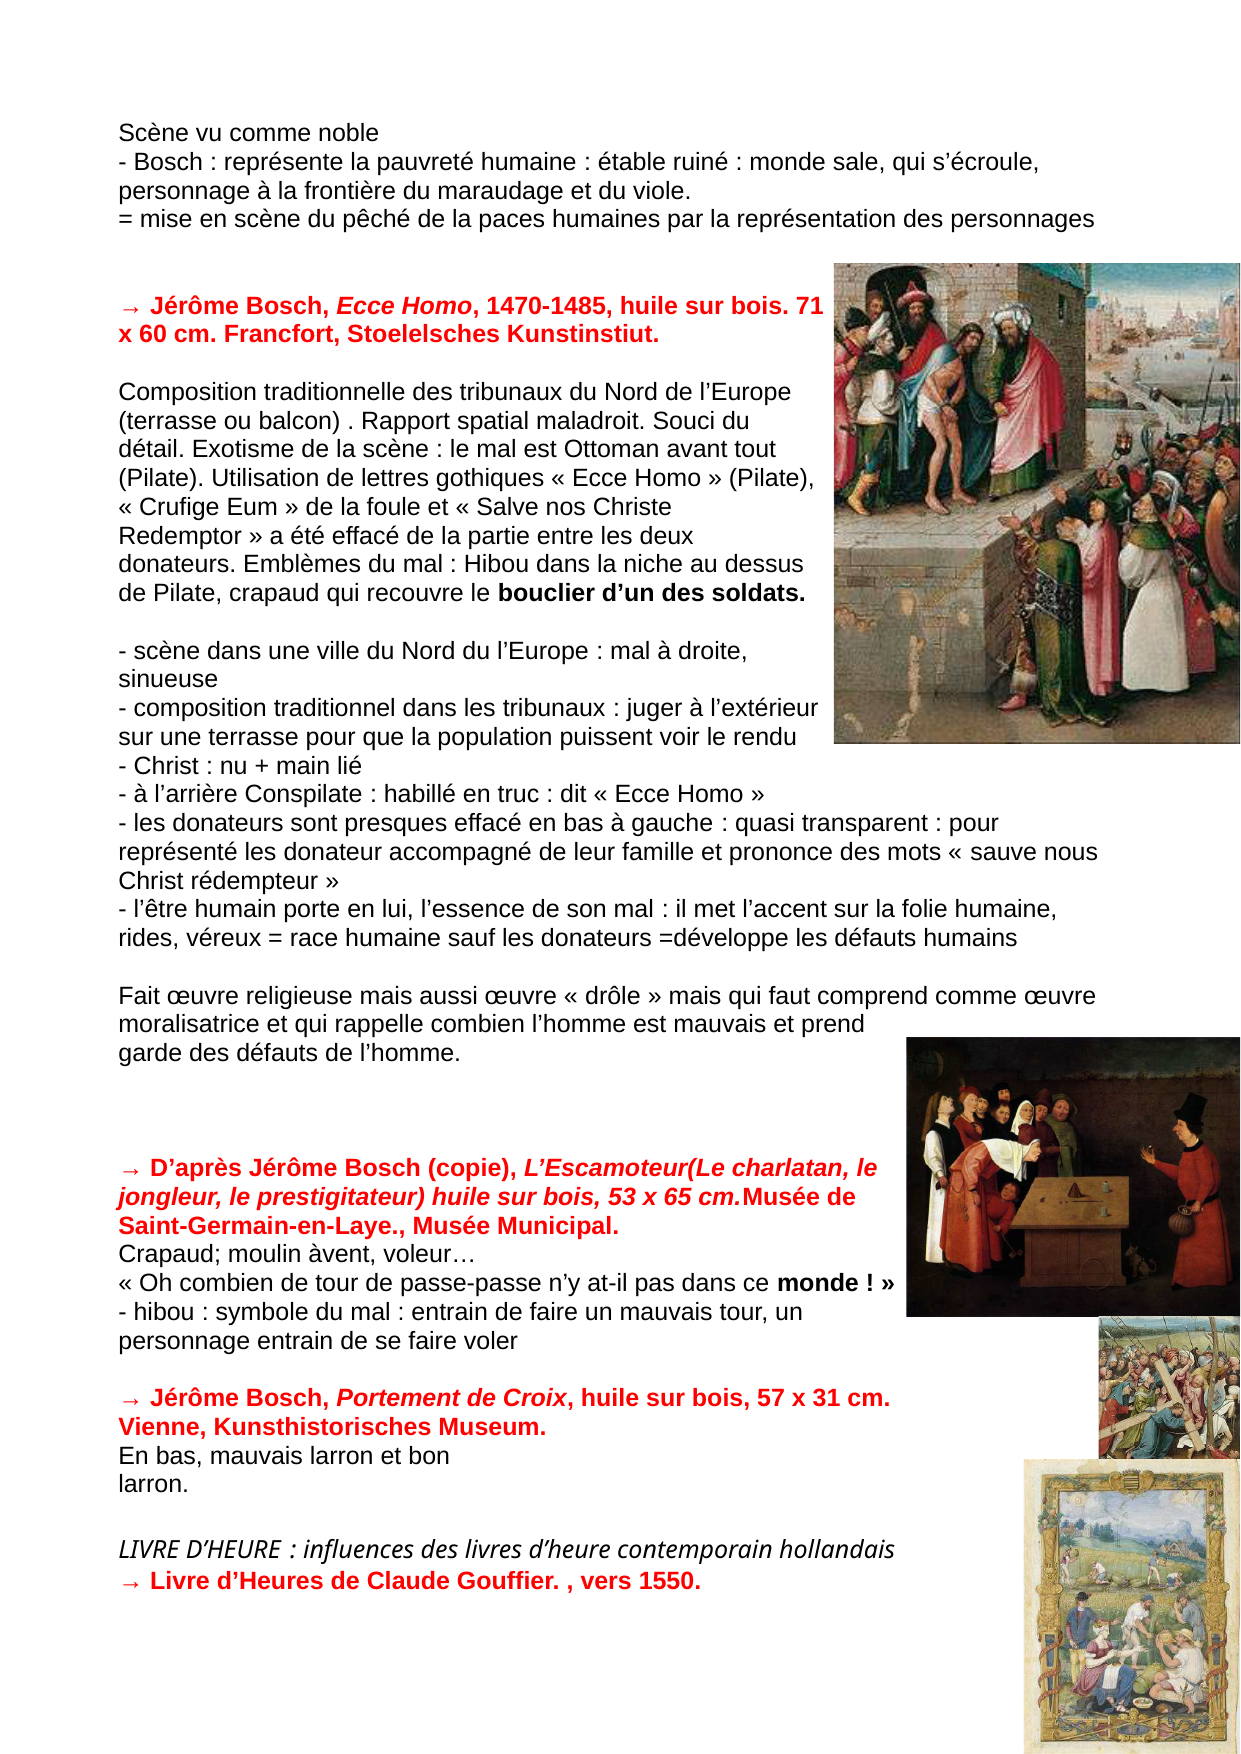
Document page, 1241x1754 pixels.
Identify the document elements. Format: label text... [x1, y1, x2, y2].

text « Oh combien de tour de passe-passe n’y at-il pas dans ce monde ! » [118, 1268, 906, 1297]
text - l’être humain porte en lui, l’essence de son mal : il met l’accent sur la folie humaine, rides, véreux = race humaine sauf les donateurs =développe les défauts humains [118, 894, 1122, 952]
picture [833, 263, 1241, 744]
text → D’après Jérôme Bosch (copie), L’Escamoteur(Le charlatan, le [118, 1153, 906, 1182]
text larron. [118, 1469, 1023, 1498]
text « Crufige Eum » de la foule et « Salve nos Christe [118, 492, 833, 521]
text donateurs. Emblèmes du mal : Hibou dans la niche au dessus de Pilate, crapaud qui recouvre le bouclier d’un des soldats. [118, 549, 833, 607]
text - à l’arrière Conspilate : habillé en truc : dit « Ecce Homo » [118, 779, 1122, 808]
text → Jérôme Bosch, Portement de Croix, huile sur bois, 57 x 31 cm. [118, 1383, 1098, 1412]
text détail. Exotisme de la scène : le mal est Ottoman avant tout [118, 434, 833, 463]
text - Bosch : représente la pauvreté humaine : étable ruiné : monde sale, qui s’écroule, personnage à la frontière du maraudage et du viole. [118, 147, 1122, 204]
text LIVRE D’HEURE : influences des livres d’heure contemporain hollandais [118, 1532, 1023, 1566]
text - hibou : symbole du mal : entrain de faire un mauvais tour, un personnage entrain de se faire voler [118, 1297, 1098, 1354]
text - Christ : nu + main lié [118, 751, 1122, 779]
text En bas, mauvais larron et bon [118, 1441, 1098, 1469]
picture [906, 1037, 1241, 1754]
text Composition traditionnelle des tribunaux du Nord de l’Europe [118, 377, 833, 406]
text - composition traditionnel dans les tribunaux : juger à l’extérieur sur une terrasse pour que la population puissent voir le rendu [118, 693, 1122, 751]
text - les donateurs sont presques effacé en bas à gauche : quasi transparent : pour représenté les donateur accompagné de leur famille et prononce des mots « sauve nous Christ rédempteur » [118, 808, 1122, 894]
text - scène dans une ville du Nord du l’Europe : mal à droite, sinueuse [118, 636, 833, 693]
text Crapaud; moulin àvent, voleur… [118, 1239, 906, 1268]
text = mise en scène du pêché de la paces humaines par la représentation des personnages [118, 204, 1122, 233]
text jongleur, le prestigitateur) huile sur bois, 53 x 65 cm.Musée de Saint-Germain-en-Laye., Musée Municipal. [118, 1182, 906, 1239]
text Vienne, Kunsthistorisches Museum. [118, 1412, 1098, 1441]
text → Jérôme Bosch, Ecce Homo, 1470-1485, huile sur bois. 71 x 60 cm. Francfort, Stoelelsches Kunstinstiut. [118, 291, 833, 348]
text (terrasse ou balcon) . Rapport spatial maladroit. Souci du [118, 406, 833, 434]
text Scène vu comme noble [118, 118, 1122, 147]
text (Pilate). Utilisation de lettres gothiques « Ecce Homo » (Pilate), [118, 463, 833, 492]
text Fait œuvre religieuse mais aussi œuvre « drôle » mais qui faut comprend comme œuvre moralisatrice et qui rappelle combien l’homme est mauvais et prend garde des défauts de l’homme. [118, 981, 1122, 1067]
text Redemptor » a été effacé de la partie entre les deux [118, 521, 833, 549]
text → Livre d’Heures de Claude Gouffier. , vers 1550. [118, 1566, 1023, 1595]
